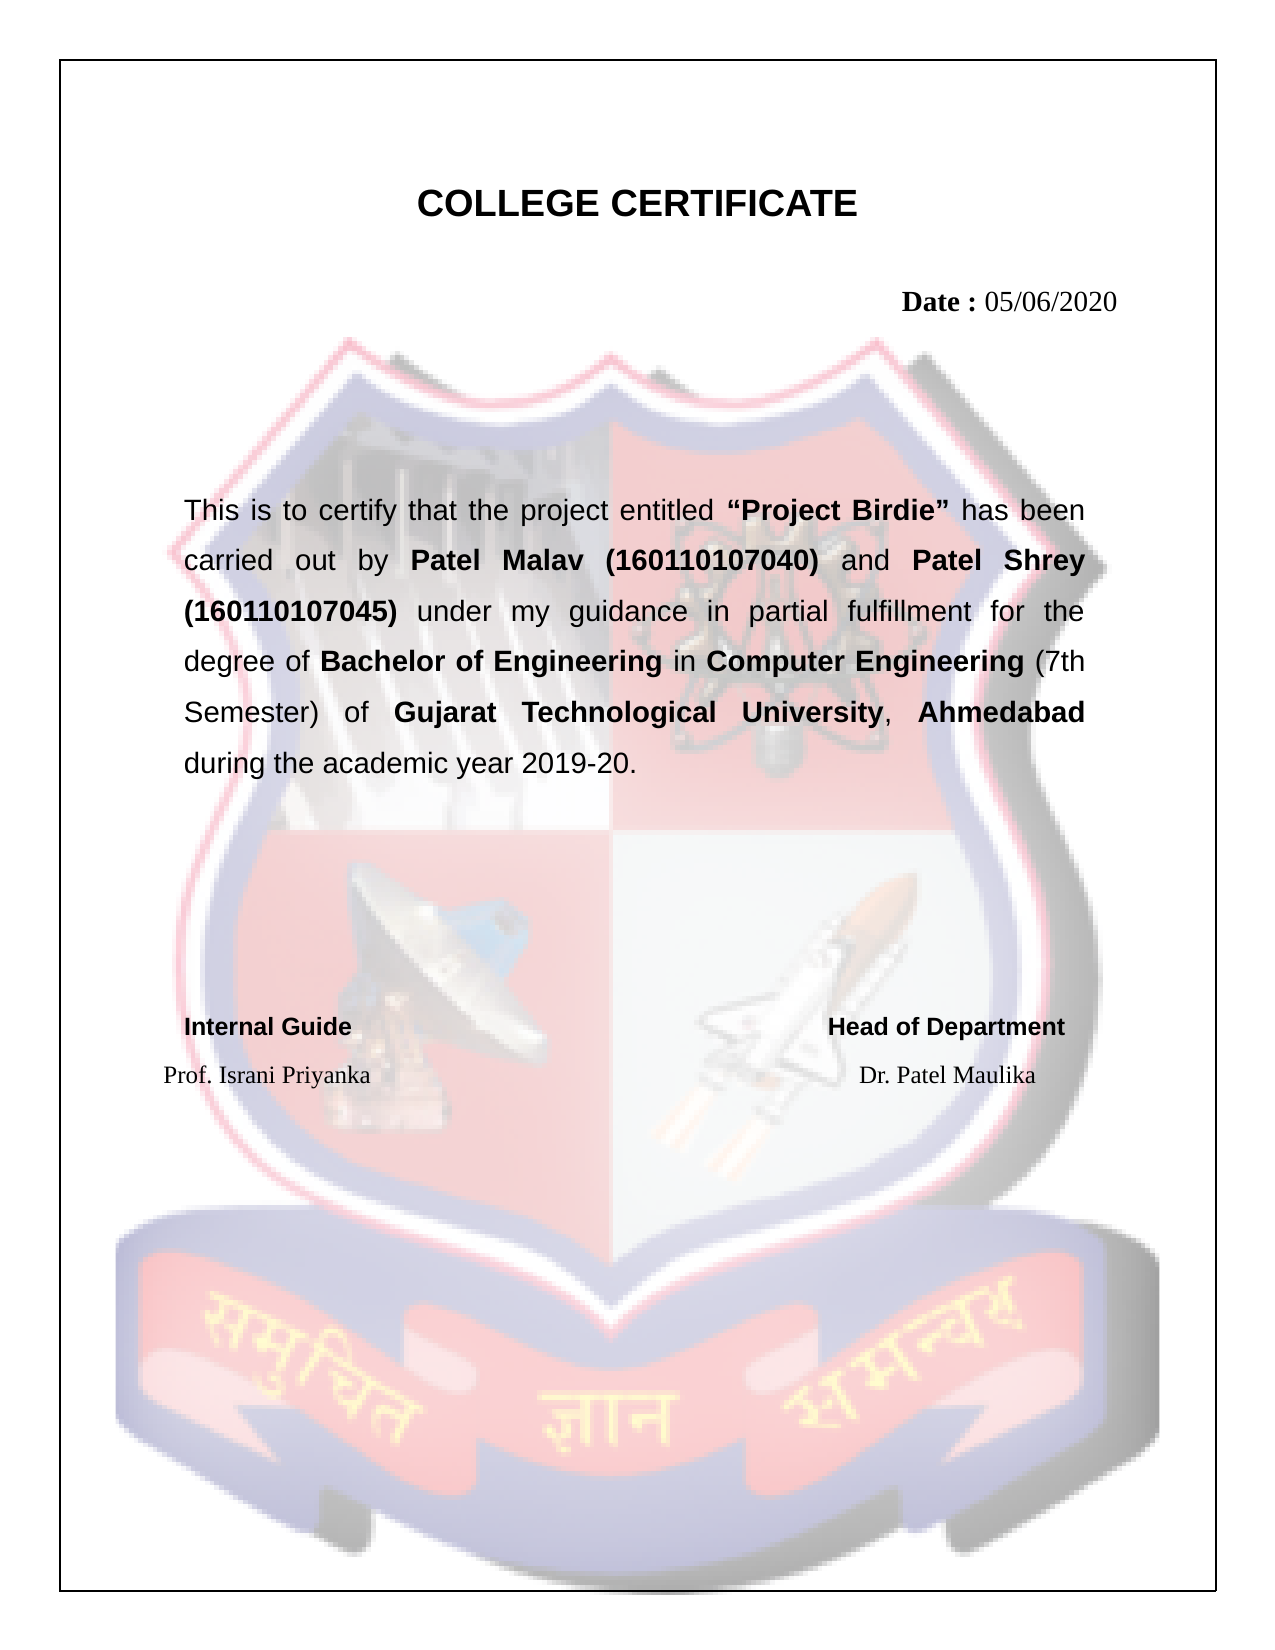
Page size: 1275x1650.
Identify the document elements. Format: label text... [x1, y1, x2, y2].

text Internal Guide Head of Department [1160, 1012, 1186, 1041]
subtitle COLLEGE CERTIFICATE [89, 180, 1186, 224]
text Date : 05/06/2020 [89, 284, 1186, 318]
picture [115, 337, 1160, 1590]
